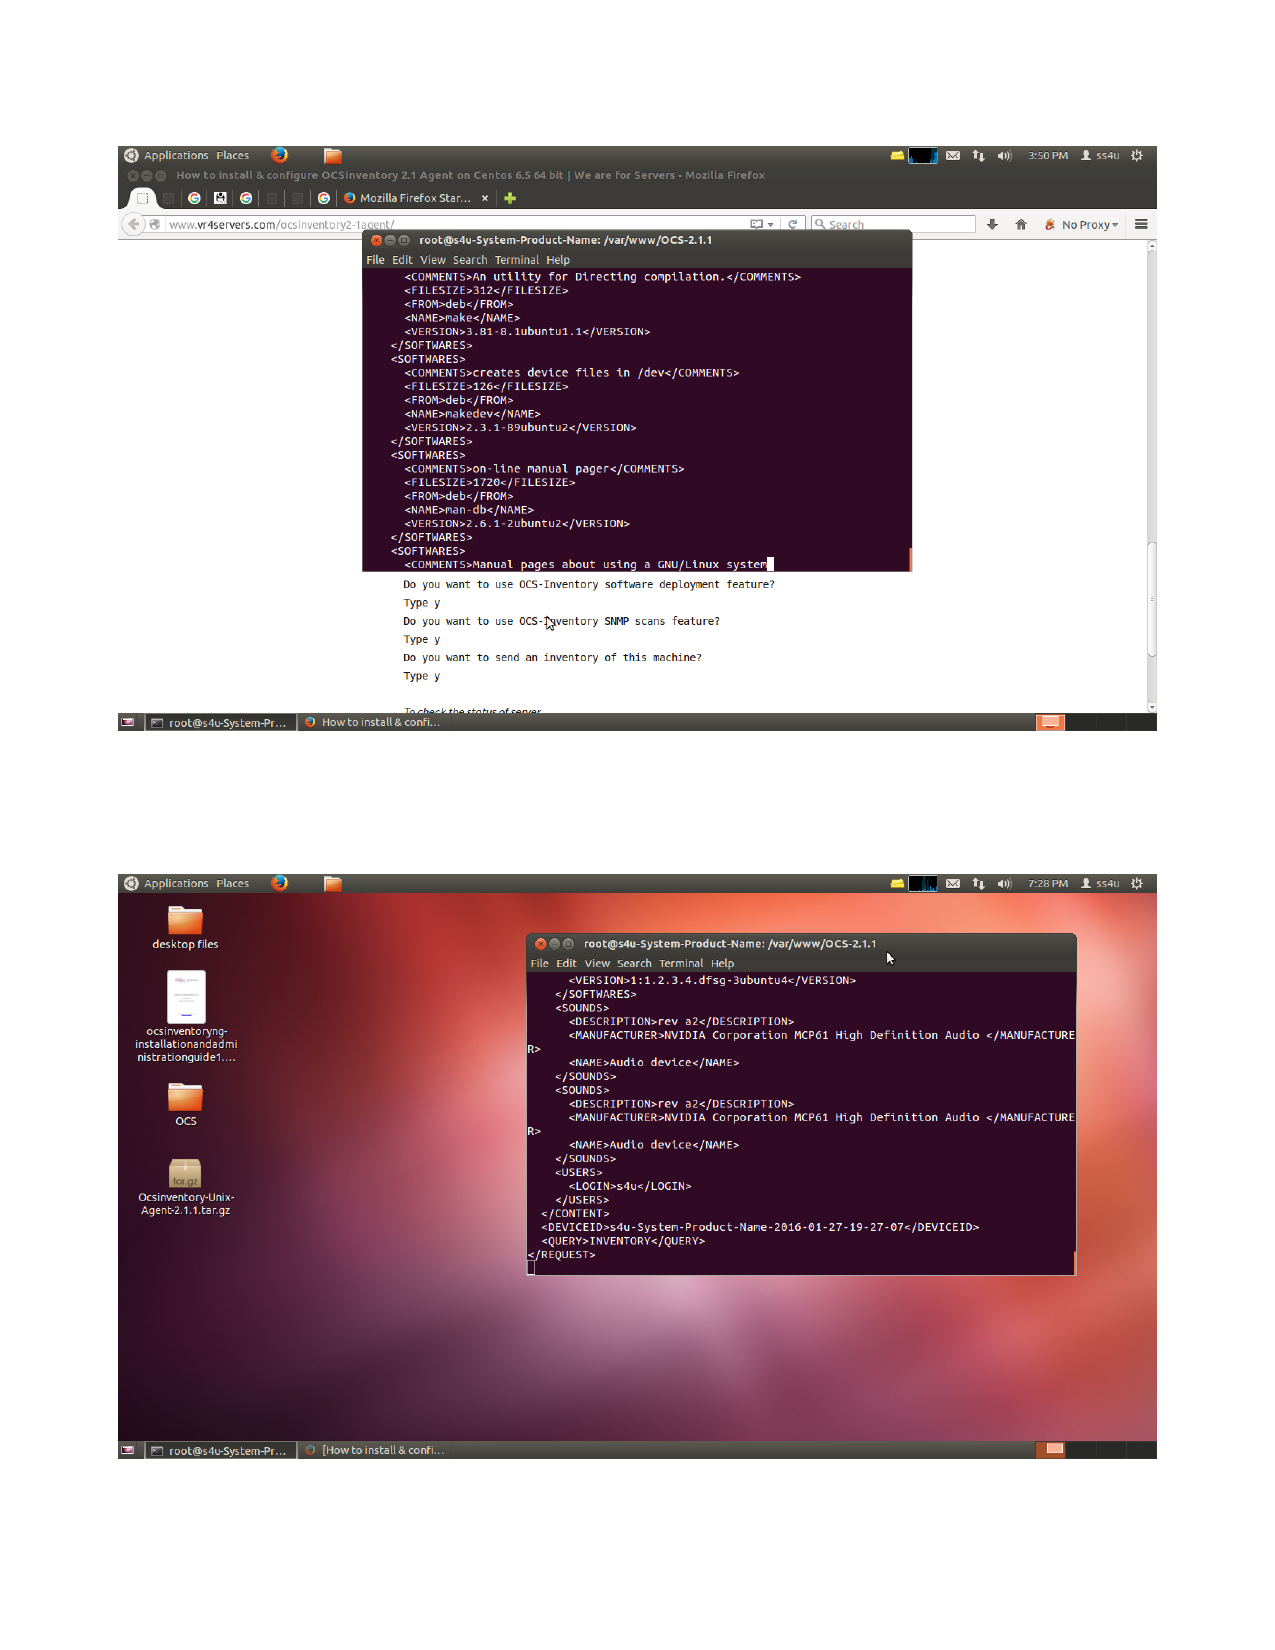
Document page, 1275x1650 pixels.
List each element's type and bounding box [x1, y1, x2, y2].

picture [118, 874, 1157, 1459]
picture [118, 146, 1157, 731]
